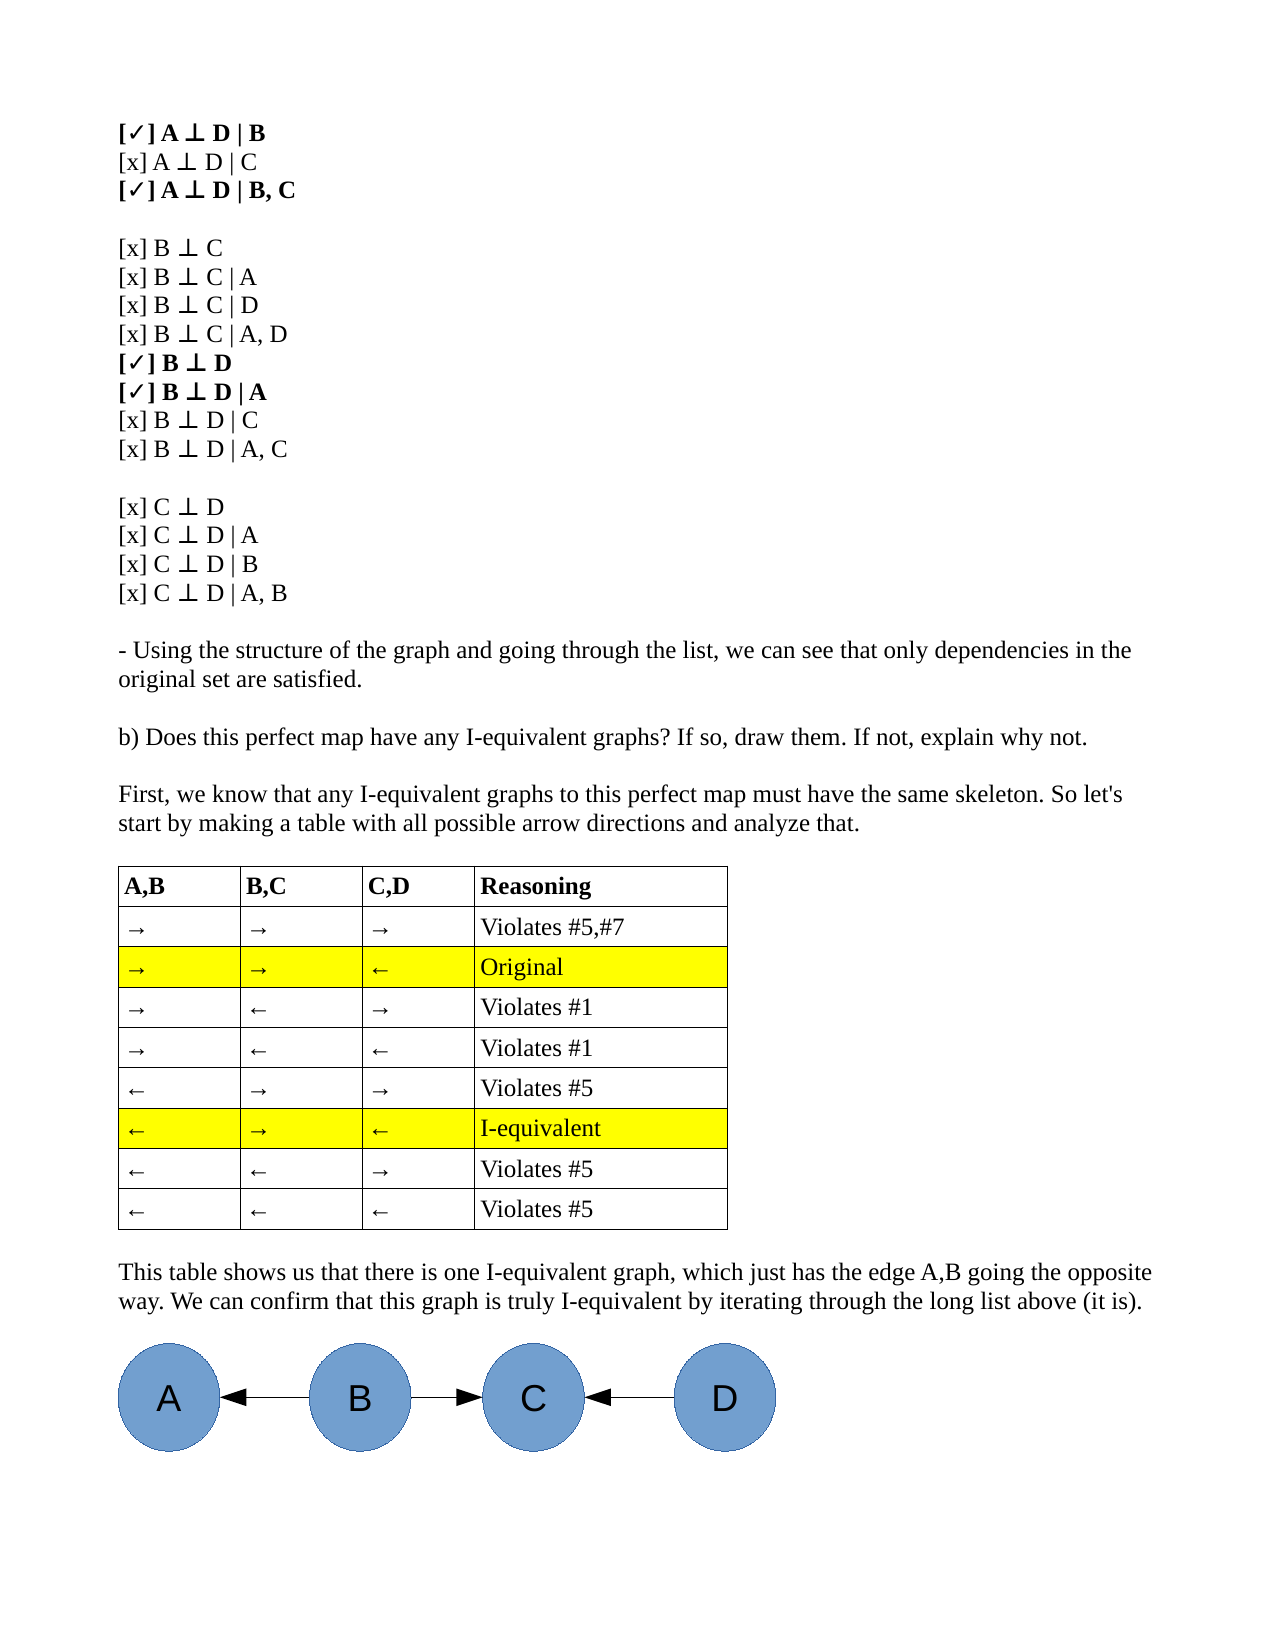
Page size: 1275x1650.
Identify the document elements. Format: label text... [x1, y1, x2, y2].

table_cell I-equivalent [475, 1109, 727, 1148]
table_cell → [363, 988, 474, 1027]
table_cell ← [241, 988, 362, 1027]
text - Using the structure of the graph and going through the list, we can see that only dependencies in the original set are satisfied. [118, 636, 1157, 693]
table_cell Violates #5 [475, 1068, 727, 1107]
table_header C,D [363, 867, 474, 906]
table_header B,C [241, 867, 362, 906]
table_cell ← [119, 1109, 240, 1148]
table_cell Violates #5 [475, 1149, 727, 1188]
table_cell Violates #1 [475, 1028, 727, 1067]
text First, we know that any I-equivalent graphs to this perfect map must have the same skeleton. So let's start by making a table with all possible arrow directions and analyze that. [118, 779, 1157, 837]
table_cell → [119, 1028, 240, 1067]
table_cell ← [363, 1028, 474, 1067]
table_header A,B [119, 867, 240, 906]
text [x] B ⊥ C [118, 233, 1157, 262]
table_cell ← [241, 1149, 362, 1188]
table_cell ← [241, 1189, 362, 1228]
table_header Reasoning [475, 867, 727, 906]
table_cell ← [119, 1068, 240, 1107]
table_cell ← [363, 947, 474, 987]
text [x] B ⊥ D | A, C [118, 434, 1157, 463]
table_cell ← [119, 1189, 240, 1228]
table_cell → [119, 988, 240, 1027]
table_cell ← [363, 1189, 474, 1228]
text [x] C ⊥ D | B [118, 549, 1157, 578]
table_cell → [363, 1149, 474, 1188]
table_cell Violates #5 [475, 1189, 727, 1228]
table_cell → [241, 1068, 362, 1107]
text [✓] B ⊥ D [118, 348, 1157, 377]
text [x] B ⊥ C | A [118, 262, 1157, 291]
text [x] C ⊥ D [118, 492, 1157, 521]
table_cell Violates #5,#7 [475, 907, 727, 946]
text b) Does this perfect map have any I-equivalent graphs? If so, draw them. If not, explain why not. [118, 722, 1157, 751]
table_cell → [363, 1068, 474, 1107]
table_cell → [119, 947, 240, 987]
text This table shows us that there is one I-equivalent graph, which just has the edge A,B going the opposite way. We can confirm that this graph is truly I-equivalent by iterating through the long list above (it is). [118, 1257, 1157, 1315]
table_cell → [119, 907, 240, 946]
table_cell Original [475, 947, 727, 987]
text [x] C ⊥ D | A [118, 521, 1157, 549]
table_cell ← [363, 1109, 474, 1148]
text [✓] A ⊥ D | B [118, 118, 1157, 147]
text [x] C ⊥ D | A, B [118, 578, 1157, 607]
text [x] B ⊥ C | A, D [118, 319, 1157, 348]
table_cell → [241, 947, 362, 987]
table_cell → [241, 1109, 362, 1148]
text [x] A ⊥ D | C [118, 147, 1157, 176]
table_cell Violates #1 [475, 988, 727, 1027]
table_cell ← [119, 1149, 240, 1188]
table_cell → [241, 907, 362, 946]
text [x] B ⊥ C | D [118, 291, 1157, 319]
text [✓] B ⊥ D | A [118, 377, 1157, 406]
text [✓] A ⊥ D | B, C [118, 176, 1157, 204]
table_cell ← [241, 1028, 362, 1067]
table_cell → [363, 907, 474, 946]
text [x] B ⊥ D | C [118, 406, 1157, 434]
